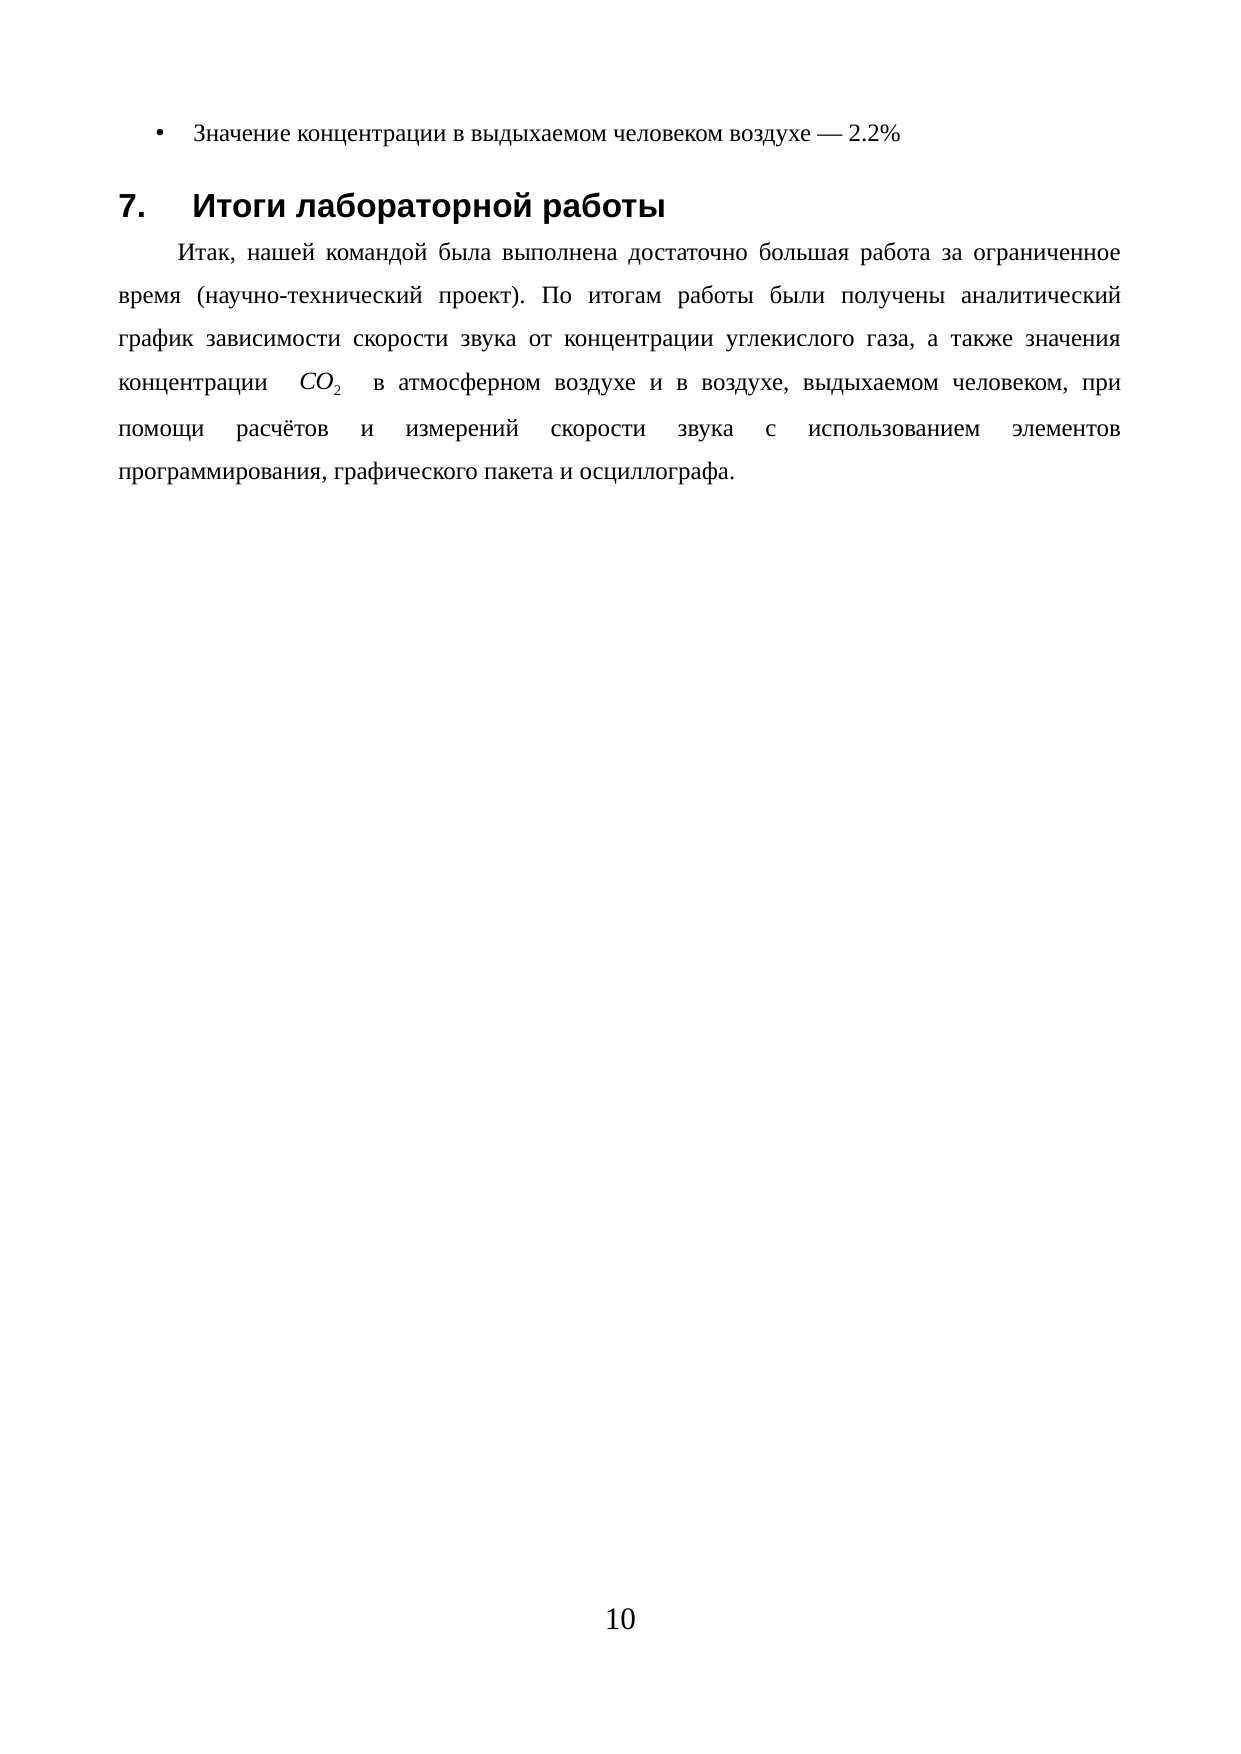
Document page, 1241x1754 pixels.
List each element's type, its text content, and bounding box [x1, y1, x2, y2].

subtitle Итоги лабораторной работы [118, 186, 1122, 225]
text Итак, нашей командой была выполнена достаточно большая работа за ограниченное время (научно-технический проект). По итогам работы были получены аналитический график зависимости скорости звука от концентрации углекислого газа, а также значения концентрации в атмосферном воздухе и в воздухе, выдыхаемом человеком, при помощи расчётов и измерений скорости звука с использованием элементов программирования, графического пакета и осциллографа. [118, 237, 1122, 485]
list Значение концентрации в выдыхаемом человеком воздухе — 2.2% [156, 118, 1122, 147]
